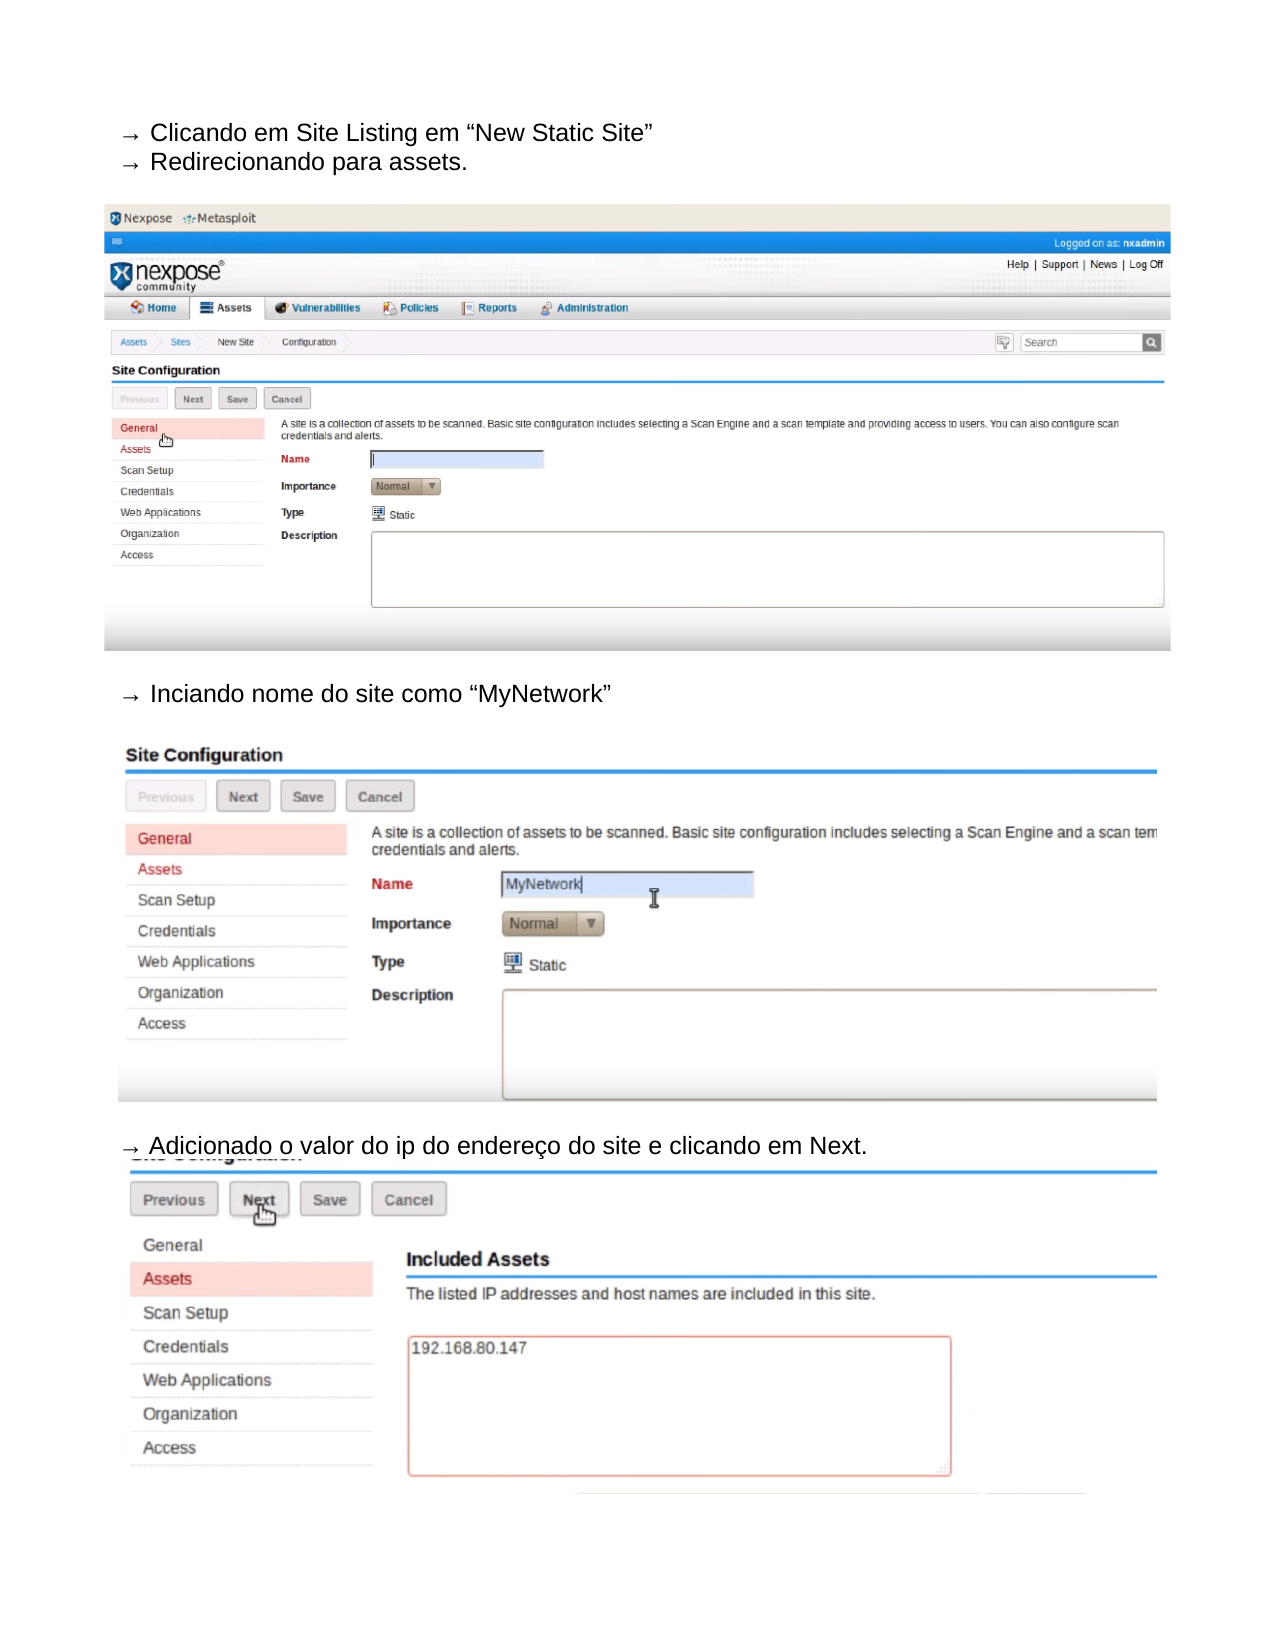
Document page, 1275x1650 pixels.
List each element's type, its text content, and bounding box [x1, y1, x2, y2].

text → Adicionado o valor do ip do endereço do site e clicando em Next. [118, 1131, 1157, 1159]
picture [118, 736, 1157, 1102]
picture [104, 204, 1171, 651]
text → Clicando em Site Listing em “New Static Site” [118, 118, 1157, 147]
picture [118, 1159, 1157, 1494]
text → Redirecionando para assets. [118, 147, 1157, 176]
text → Inciando nome do site como “MyNetwork” [118, 679, 1157, 708]
